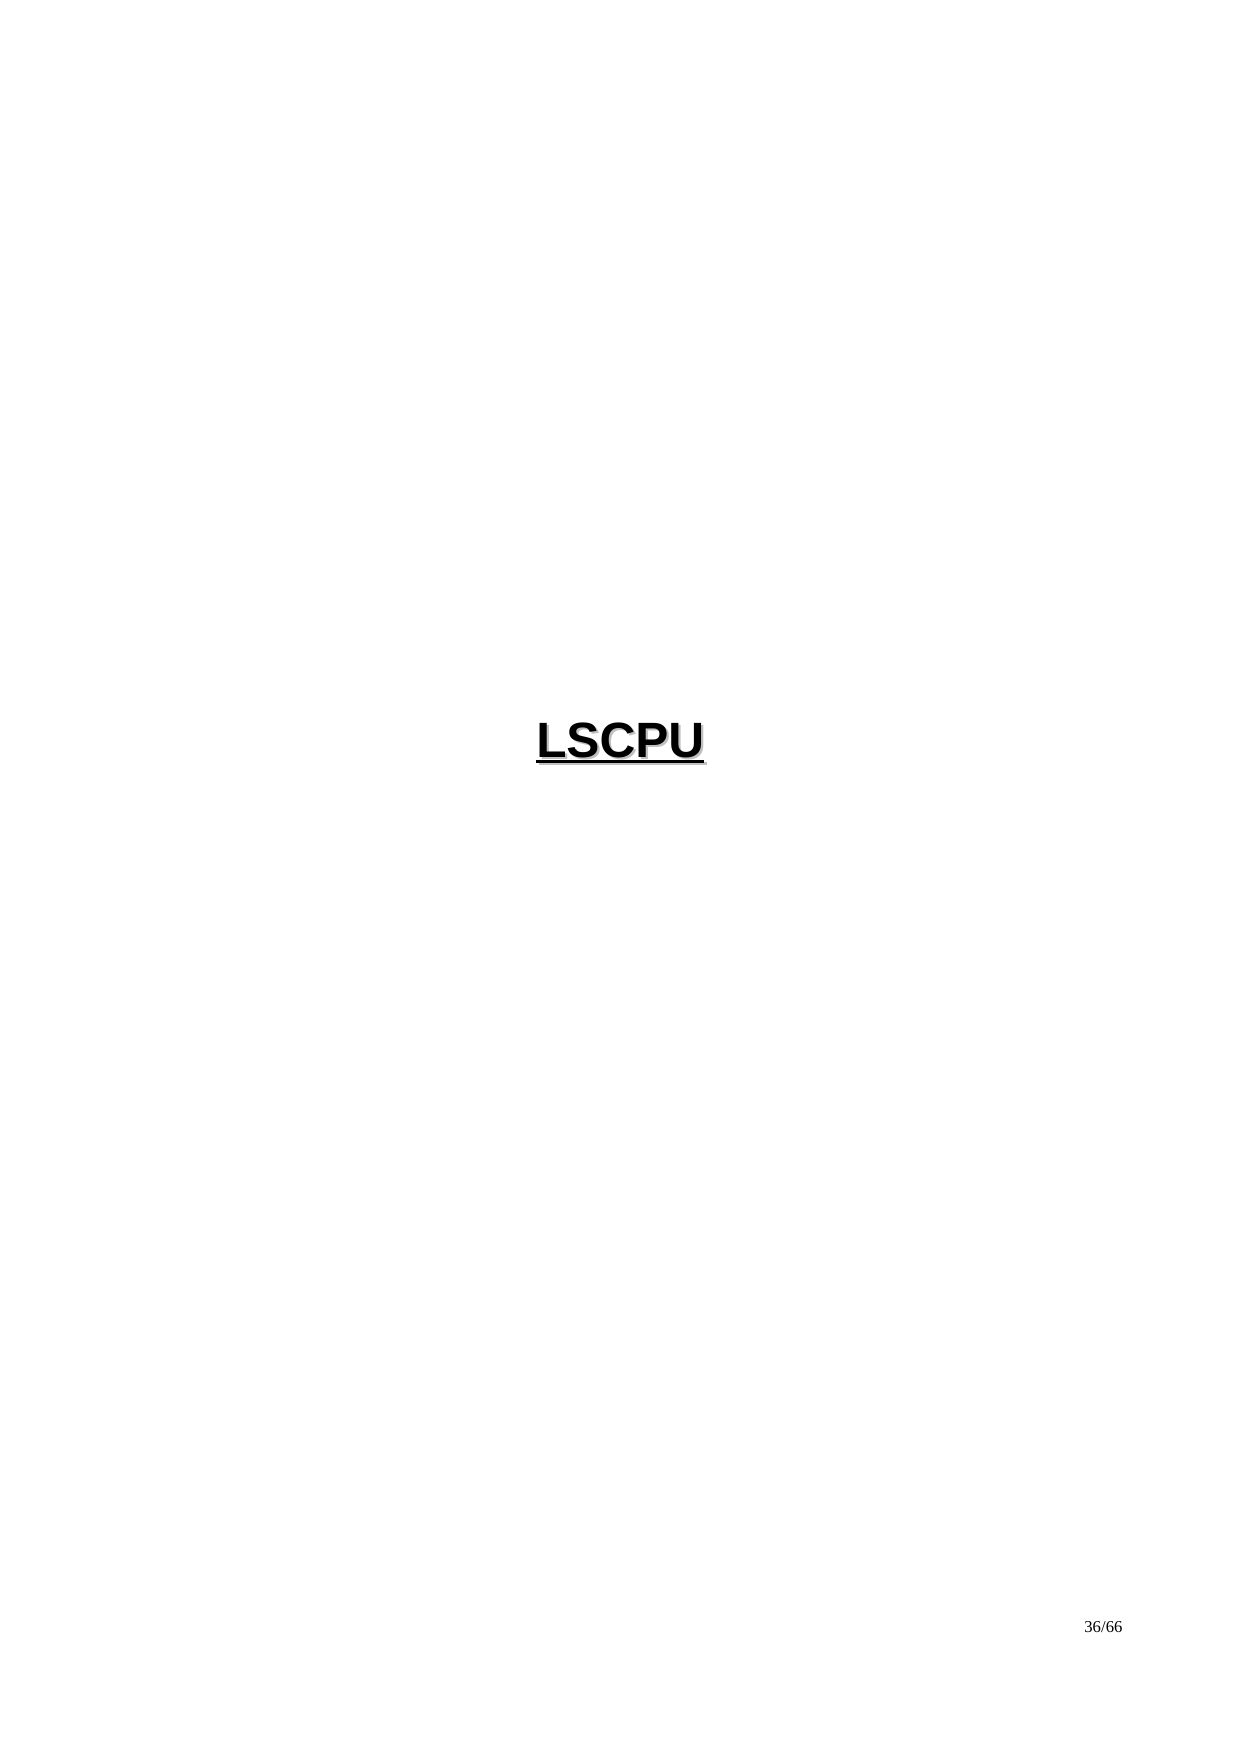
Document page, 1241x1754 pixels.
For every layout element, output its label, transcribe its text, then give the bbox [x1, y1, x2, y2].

subtitle LSCPU [118, 711, 1122, 768]
